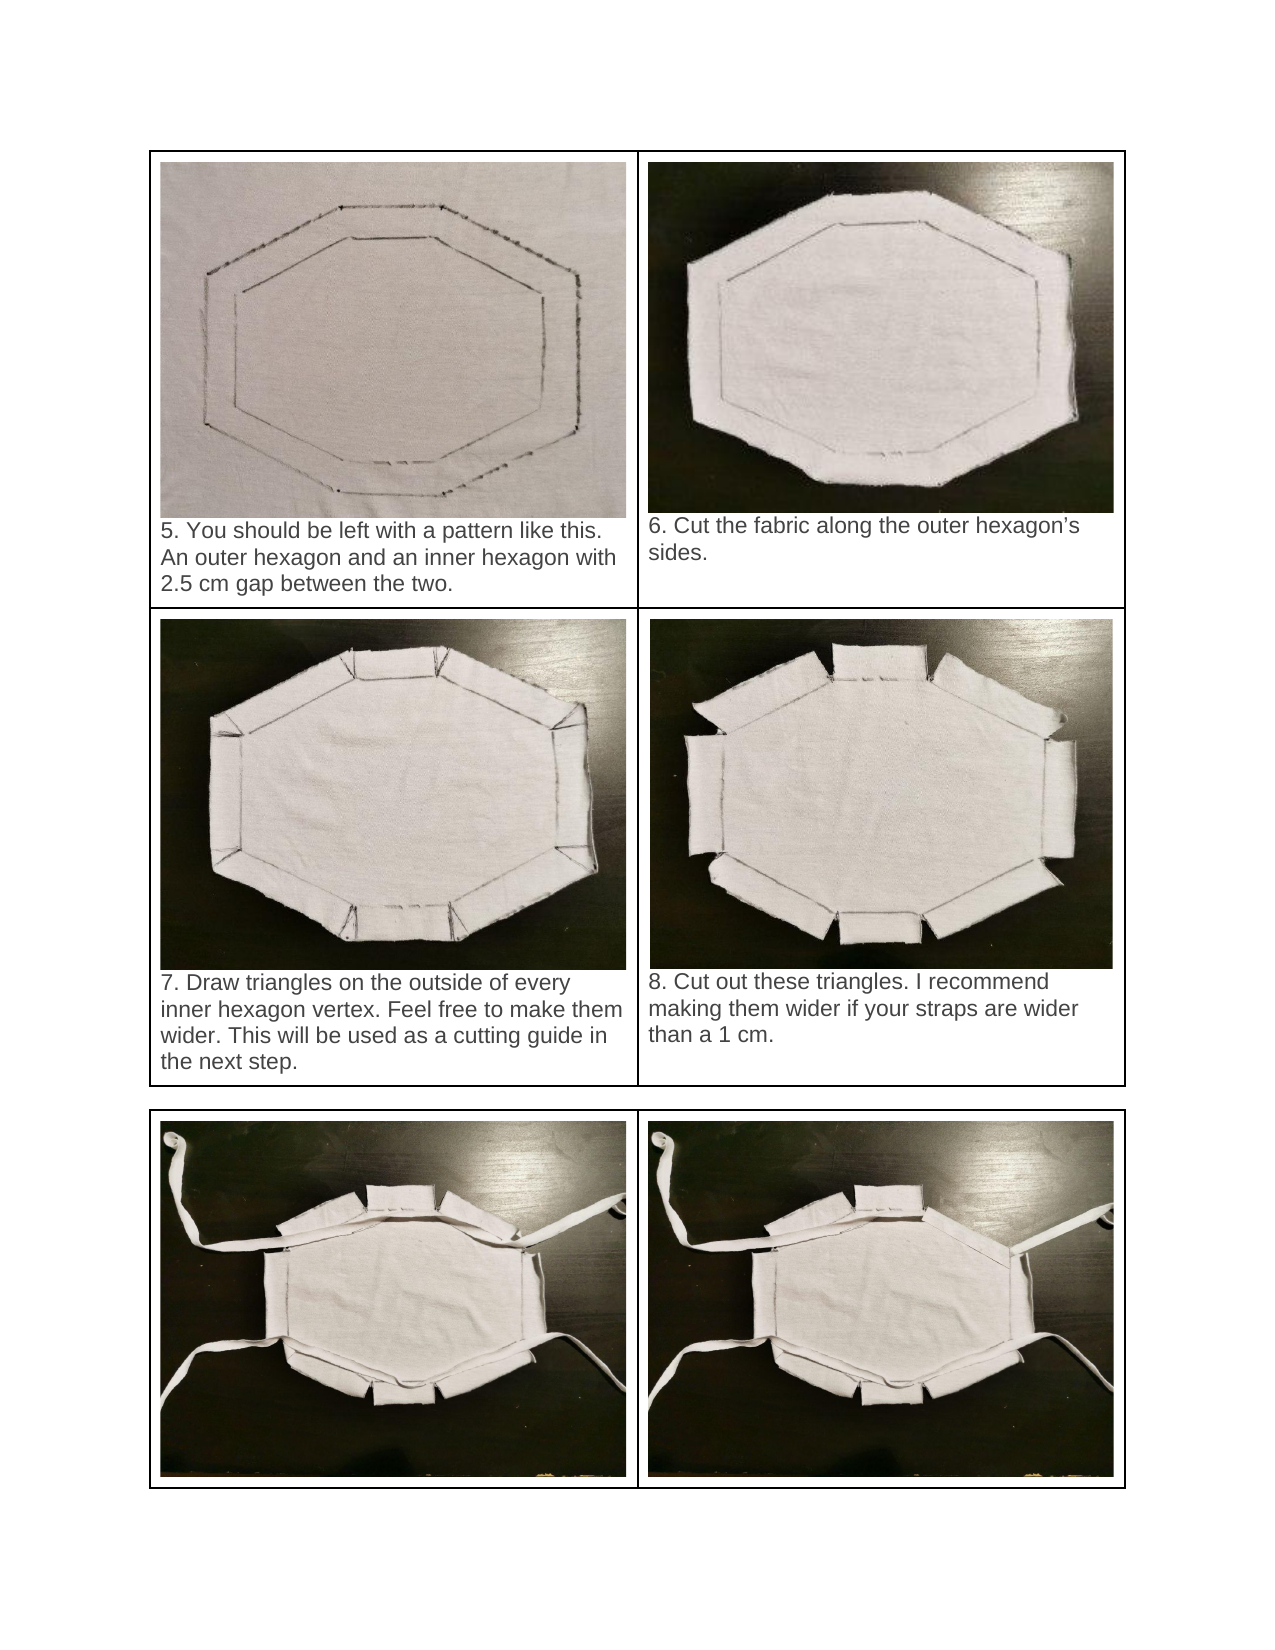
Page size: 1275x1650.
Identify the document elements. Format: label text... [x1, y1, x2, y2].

table_cell 7. Draw triangles on the outside of every inner hexagon vertex. Feel free to make them wider. This will be used as a cutting guide in the next step. [151, 609, 637, 1085]
table_cell 6. Cut the fabric along the outer hexagon’s sides. [639, 152, 1124, 607]
table_header [639, 1111, 1124, 1487]
table_cell 8. Cut out these triangles. I recommend making them wider if your straps are wider than a 1 cm. [639, 609, 1124, 1085]
table_cell 5. You should be left with a pattern like this. An outer hexagon and an inner hexagon with 2.5 cm gap between the two. [151, 152, 637, 607]
table_header [151, 1111, 637, 1487]
